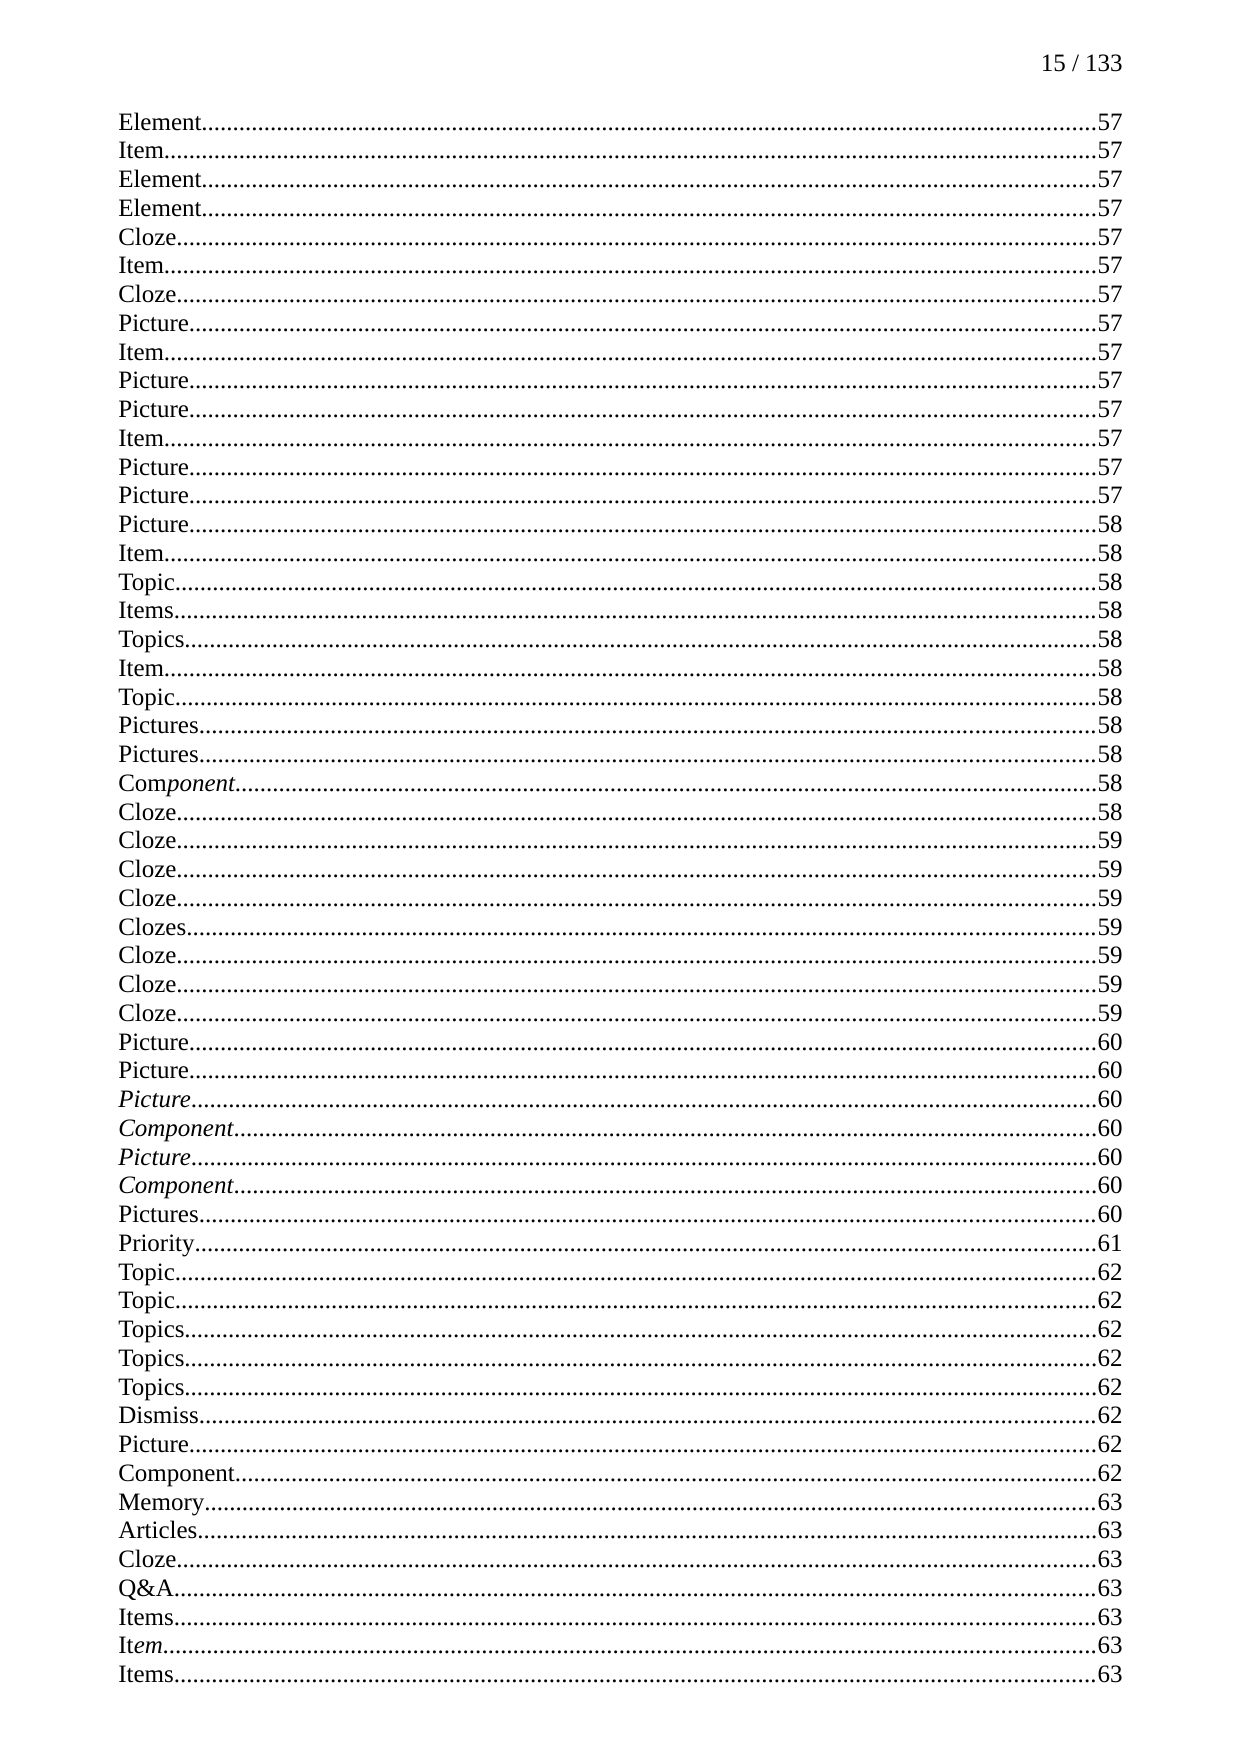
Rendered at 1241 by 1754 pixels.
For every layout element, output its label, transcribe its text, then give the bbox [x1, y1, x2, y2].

text Cloze 58 [118, 797, 1122, 826]
text Item 57 [118, 423, 1122, 452]
text Cloze 57 [118, 279, 1122, 308]
text Topics 58 [118, 624, 1122, 653]
text Pictures 58 [118, 739, 1122, 768]
text Component 58 [118, 768, 1122, 797]
text Cloze 57 [118, 222, 1122, 251]
text Priority 61 [118, 1228, 1122, 1257]
text Item 57 [118, 136, 1122, 164]
text Q&A 63 [118, 1573, 1122, 1602]
text Items 63 [118, 1602, 1122, 1631]
text Items 63 [118, 1659, 1122, 1688]
text Topics 62 [118, 1343, 1122, 1372]
text Items 58 [118, 596, 1122, 624]
text Cloze 59 [118, 854, 1122, 883]
text Element 57 [118, 164, 1122, 193]
text Picture 57 [118, 481, 1122, 509]
text Picture 62 [118, 1429, 1122, 1458]
text Picture 60 [118, 1027, 1122, 1056]
text Picture 60 [118, 1056, 1122, 1084]
text Cloze 59 [118, 969, 1122, 998]
text Topics 62 [118, 1372, 1122, 1401]
text Topic 58 [118, 567, 1122, 596]
text Pictures 60 [118, 1199, 1122, 1228]
text Item 57 [118, 337, 1122, 366]
text Component 60 [118, 1113, 1122, 1142]
text Item 58 [118, 538, 1122, 567]
text Item 63 [118, 1631, 1122, 1659]
text Picture 57 [118, 452, 1122, 481]
text Cloze 59 [118, 883, 1122, 912]
text Topic 62 [118, 1286, 1122, 1314]
text Articles 63 [118, 1516, 1122, 1544]
text Picture 57 [118, 394, 1122, 423]
text Item 57 [118, 251, 1122, 279]
text Element 57 [118, 107, 1122, 136]
text Picture 58 [118, 509, 1122, 538]
text Dismiss 62 [118, 1401, 1122, 1429]
text Component 60 [118, 1171, 1122, 1199]
text Memory 63 [118, 1487, 1122, 1516]
text Picture 60 [118, 1084, 1122, 1113]
text Cloze 59 [118, 998, 1122, 1027]
text Topic 62 [118, 1257, 1122, 1286]
text Picture 60 [118, 1142, 1122, 1171]
text Item 58 [118, 653, 1122, 682]
text Cloze 63 [118, 1544, 1122, 1573]
text Topic 58 [118, 682, 1122, 711]
text Cloze 59 [118, 941, 1122, 969]
text Component 62 [118, 1458, 1122, 1487]
text Pictures 58 [118, 711, 1122, 739]
text Picture 57 [118, 366, 1122, 394]
text Picture 57 [118, 308, 1122, 337]
text Topics 62 [118, 1314, 1122, 1343]
text Element 57 [118, 193, 1122, 222]
text Cloze 59 [118, 826, 1122, 854]
text Clozes 59 [118, 912, 1122, 941]
